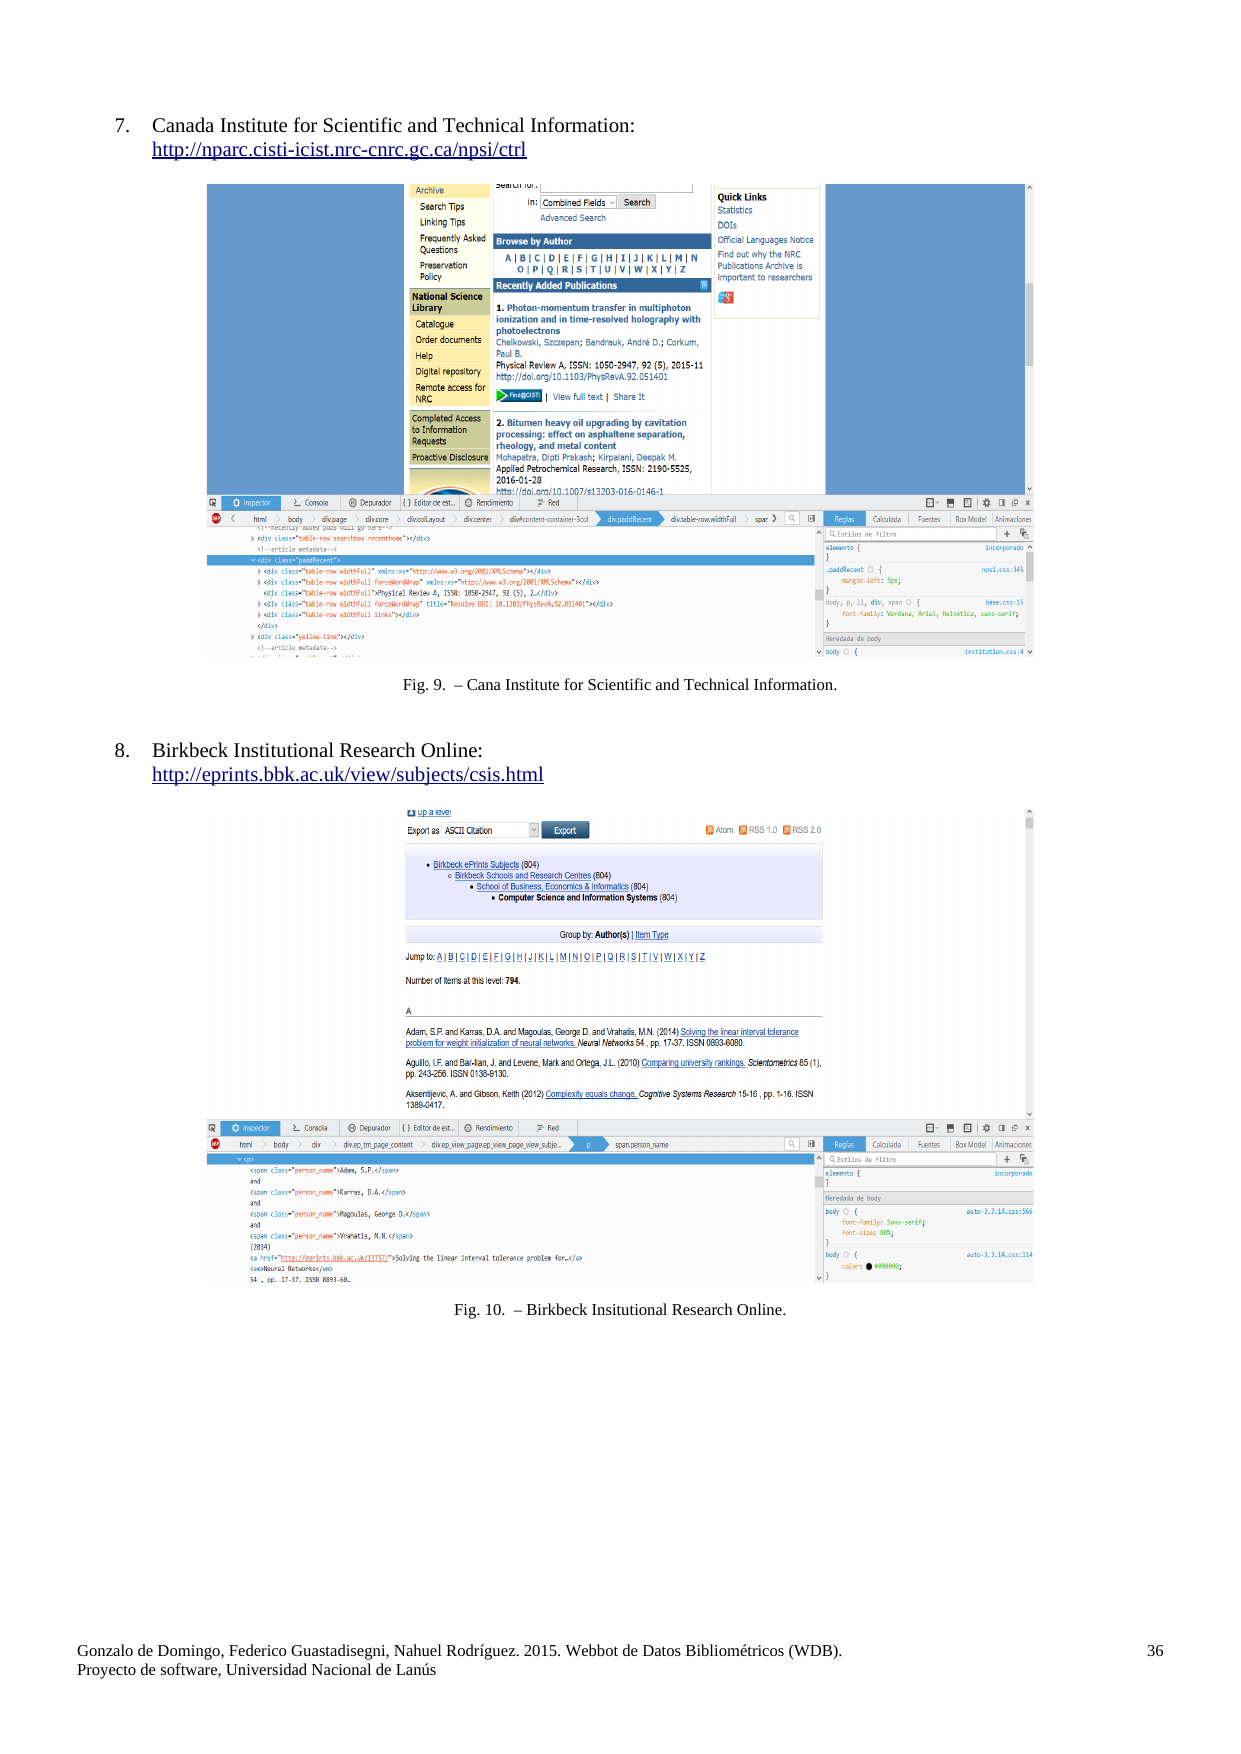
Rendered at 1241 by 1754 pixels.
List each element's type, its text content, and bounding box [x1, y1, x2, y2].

list – Birkbeck Insitutional Research Online. [77, 1300, 1163, 1319]
text http://eprints.bbk.ac.uk/view/subjects/csis.html [77, 762, 1163, 786]
list Canada Institute for Scientific and Technical Information: [114, 112, 1163, 137]
text http://nparc.cisti-icist.nrc-cnrc.gc.ca/npsi/ctrl [77, 137, 1163, 161]
list – Cana Institute for Scientific and Technical Information. [77, 674, 1163, 693]
picture [206, 810, 1034, 1283]
list Birkbeck Institutional Research Online: [114, 738, 1163, 762]
picture [206, 184, 1034, 657]
